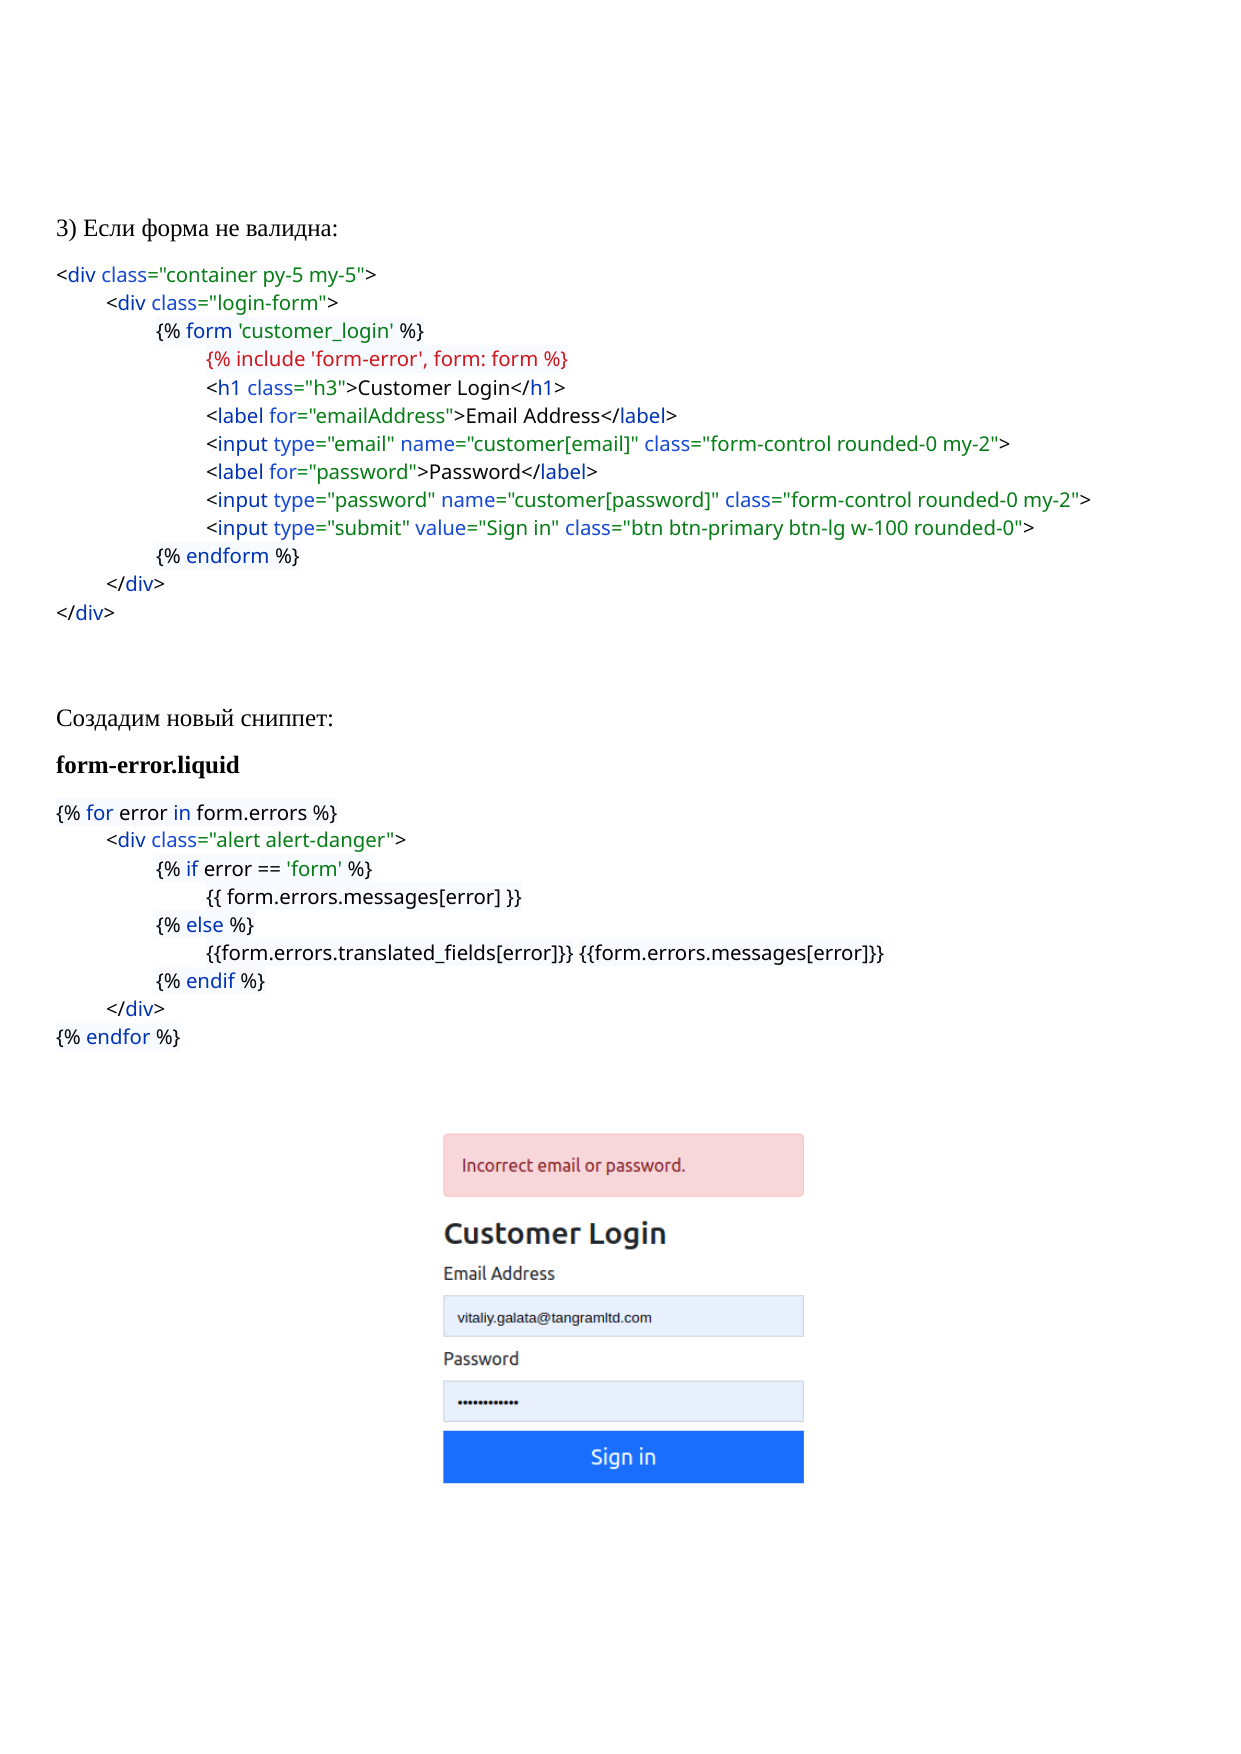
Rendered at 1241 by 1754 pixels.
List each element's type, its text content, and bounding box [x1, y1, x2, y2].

text {% if error == 'form' %} [56, 854, 1187, 882]
text <label for="password">Password</label> [56, 457, 1187, 486]
text {% else %} [56, 910, 1187, 938]
text </div> [56, 570, 1187, 598]
text <h1 class="h3">Customer Login</h1> [56, 373, 1187, 401]
text {% for error in form.errors %} [56, 798, 1187, 826]
text <div class="login-form"> [56, 289, 1187, 317]
text <input type="password" name="customer[password]" class="form-control rounded-0 my-2"> [56, 486, 1187, 514]
text </div> [56, 598, 1187, 626]
text <label for="emailAddress">Email Address</label> [56, 401, 1187, 429]
text <div class="alert alert-danger"> [56, 826, 1187, 854]
text {% endif %} [56, 967, 1187, 995]
text {% form 'customer_login' %} [56, 317, 1187, 345]
text {{ form.errors.messages[error] }} [56, 882, 1187, 910]
text {% include 'form-error', form: form %} [56, 345, 1187, 373]
text <input type="email" name="customer[email]" class="form-control rounded-0 my-2"> [56, 429, 1187, 457]
text {% endform %} [56, 542, 1187, 570]
text {% endfor %} [56, 1023, 1187, 1051]
text <div class="container py-5 my-5"> [56, 261, 1187, 289]
picture [427, 1127, 816, 1492]
text Создадим новый сниппет: [56, 703, 1187, 732]
text <input type="submit" value="Sign in" class="btn btn-primary btn-lg w-100 rounded-0"> [56, 514, 1187, 542]
text form-error.liquid [56, 751, 1187, 779]
text 3) Если форма не валидна: [56, 213, 1187, 242]
text {{form.errors.translated_fields[error]}} {{form.errors.messages[error]}} [56, 938, 1187, 967]
text </div> [56, 995, 1187, 1023]
